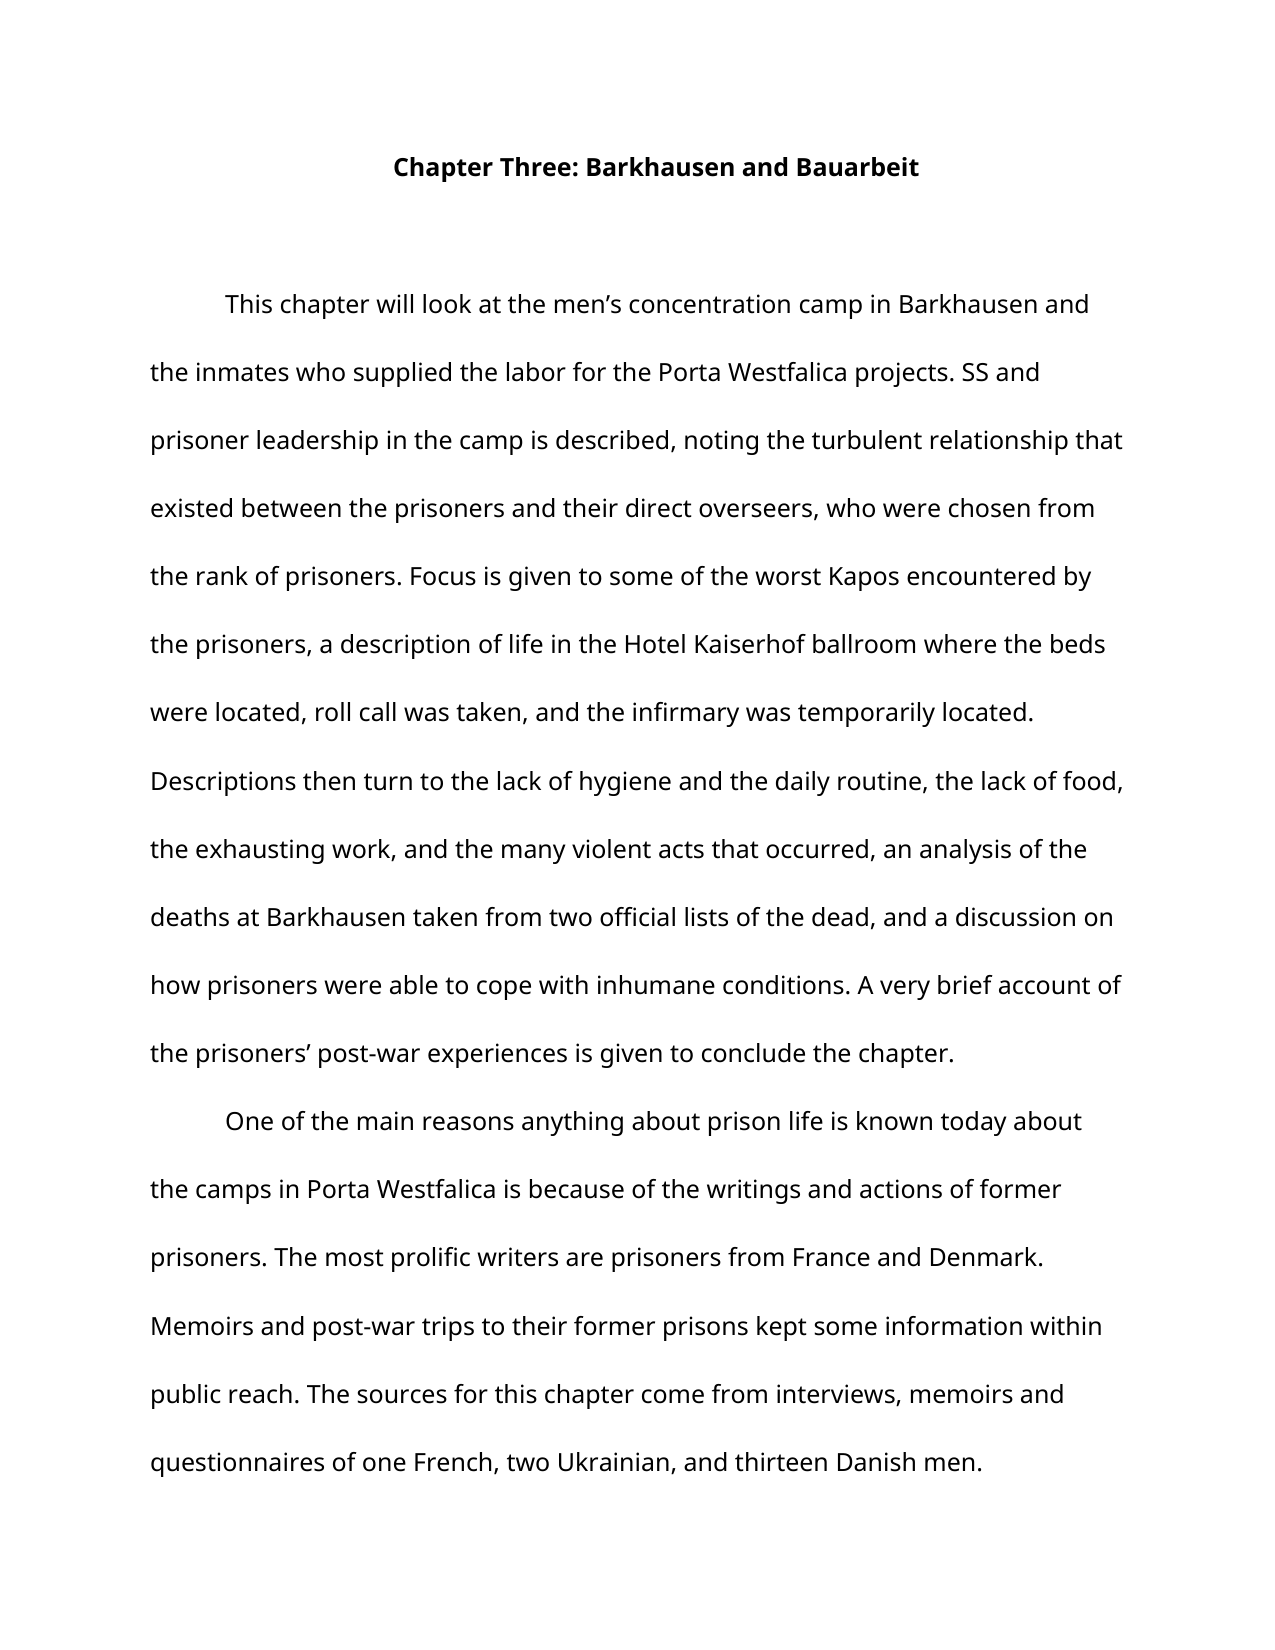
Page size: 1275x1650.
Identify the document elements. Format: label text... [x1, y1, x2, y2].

text Chapter Three: Barkhausen and Bauarbeit [150, 150, 1125, 184]
text One of the main reasons anything about prison life is known today about the camps in Porta Westfalica is because of the writings and actions of former prisoners. The most prolific writers are prisoners from France and Denmark. Memoirs and post-war trips to their former prisons kept some information within public reach. The sources for this chapter come from interviews, memoirs and questionnaires of one French, two Ukrainian, and thirteen Danish men. [150, 1104, 1125, 1478]
text This chapter will look at the men’s concentration camp in Barkhausen and the inmates who supplied the labor for the Porta Westfalica projects. SS and prisoner leadership in the camp is described, noting the turbulent relationship that existed between the prisoners and their direct overseers, who were chosen from the rank of prisoners. Focus is given to some of the worst Kapos encountered by the prisoners, a description of life in the Hotel Kaiserhof ballroom where the beds were located, roll call was taken, and the infirmary was temporarily located. Descriptions then turn to the lack of hygiene and the daily routine, the lack of food, the exhausting work, and the many violent acts that occurred, an analysis of the deaths at Barkhausen taken from two official lists of the dead, and a discussion on how prisoners were able to cope with inhumane conditions. A very brief account of the prisoners’ post-war experiences is given to conclude the chapter. [150, 286, 1125, 1070]
